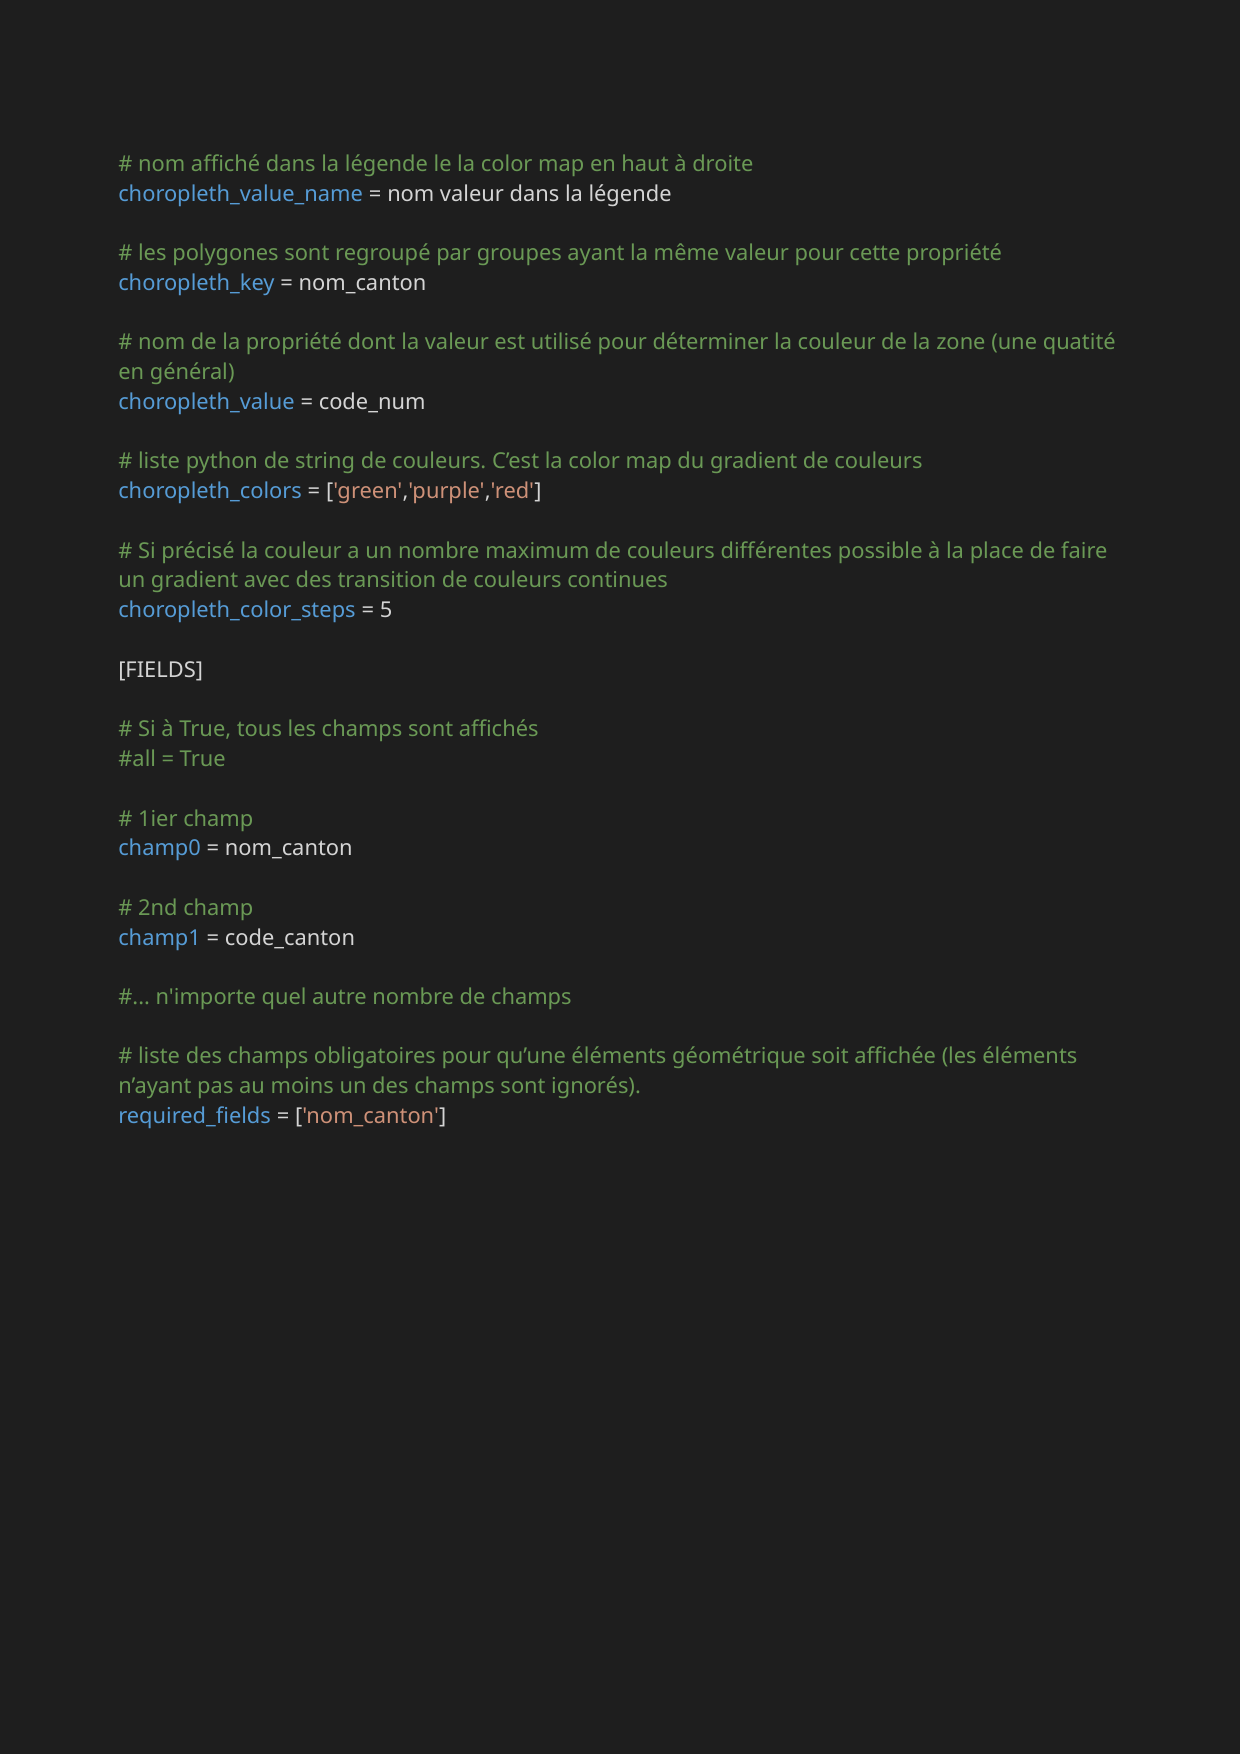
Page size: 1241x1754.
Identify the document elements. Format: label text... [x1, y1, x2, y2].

text champ0 = nom_canton [118, 832, 1122, 862]
text # nom de la propriété dont la valeur est utilisé pour déterminer la couleur de la zone (une quatité en général) [118, 326, 1122, 386]
text # les polygones sont regroupé par groupes ayant la même valeur pour cette propriété [118, 237, 1122, 267]
text # liste python de string de couleurs. C’est la color map du gradient de couleurs [118, 445, 1122, 475]
text #... n'importe quel autre nombre de champs [118, 981, 1122, 1011]
text champ1 = code_canton [118, 922, 1122, 951]
text choropleth_colors = ['green','purple','red'] [118, 475, 1122, 505]
text # 2nd champ [118, 892, 1122, 922]
text choropleth_color_steps = 5 [118, 594, 1122, 624]
text #all = True [118, 743, 1122, 773]
text # liste des champs obligatoires pour qu’une éléments géométrique soit affichée (les éléments n’ayant pas au moins un des champs sont ignorés). [118, 1041, 1122, 1100]
text choropleth_value_name = nom valeur dans la légende [118, 178, 1122, 207]
text # 1ier champ [118, 802, 1122, 832]
text required_fields = ['nom_canton'] [118, 1100, 1122, 1130]
text choropleth_key = nom_canton [118, 267, 1122, 297]
text choropleth_value = code_num [118, 386, 1122, 416]
text # Si à True, tous les champs sont affichés [118, 713, 1122, 743]
text # nom affiché dans la légende le la color map en haut à droite [118, 148, 1122, 178]
text # Si précisé la couleur a un nombre maximum de couleurs différentes possible à la place de faire un gradient avec des transition de couleurs continues [118, 535, 1122, 594]
text [FIELDS] [118, 654, 1122, 683]
